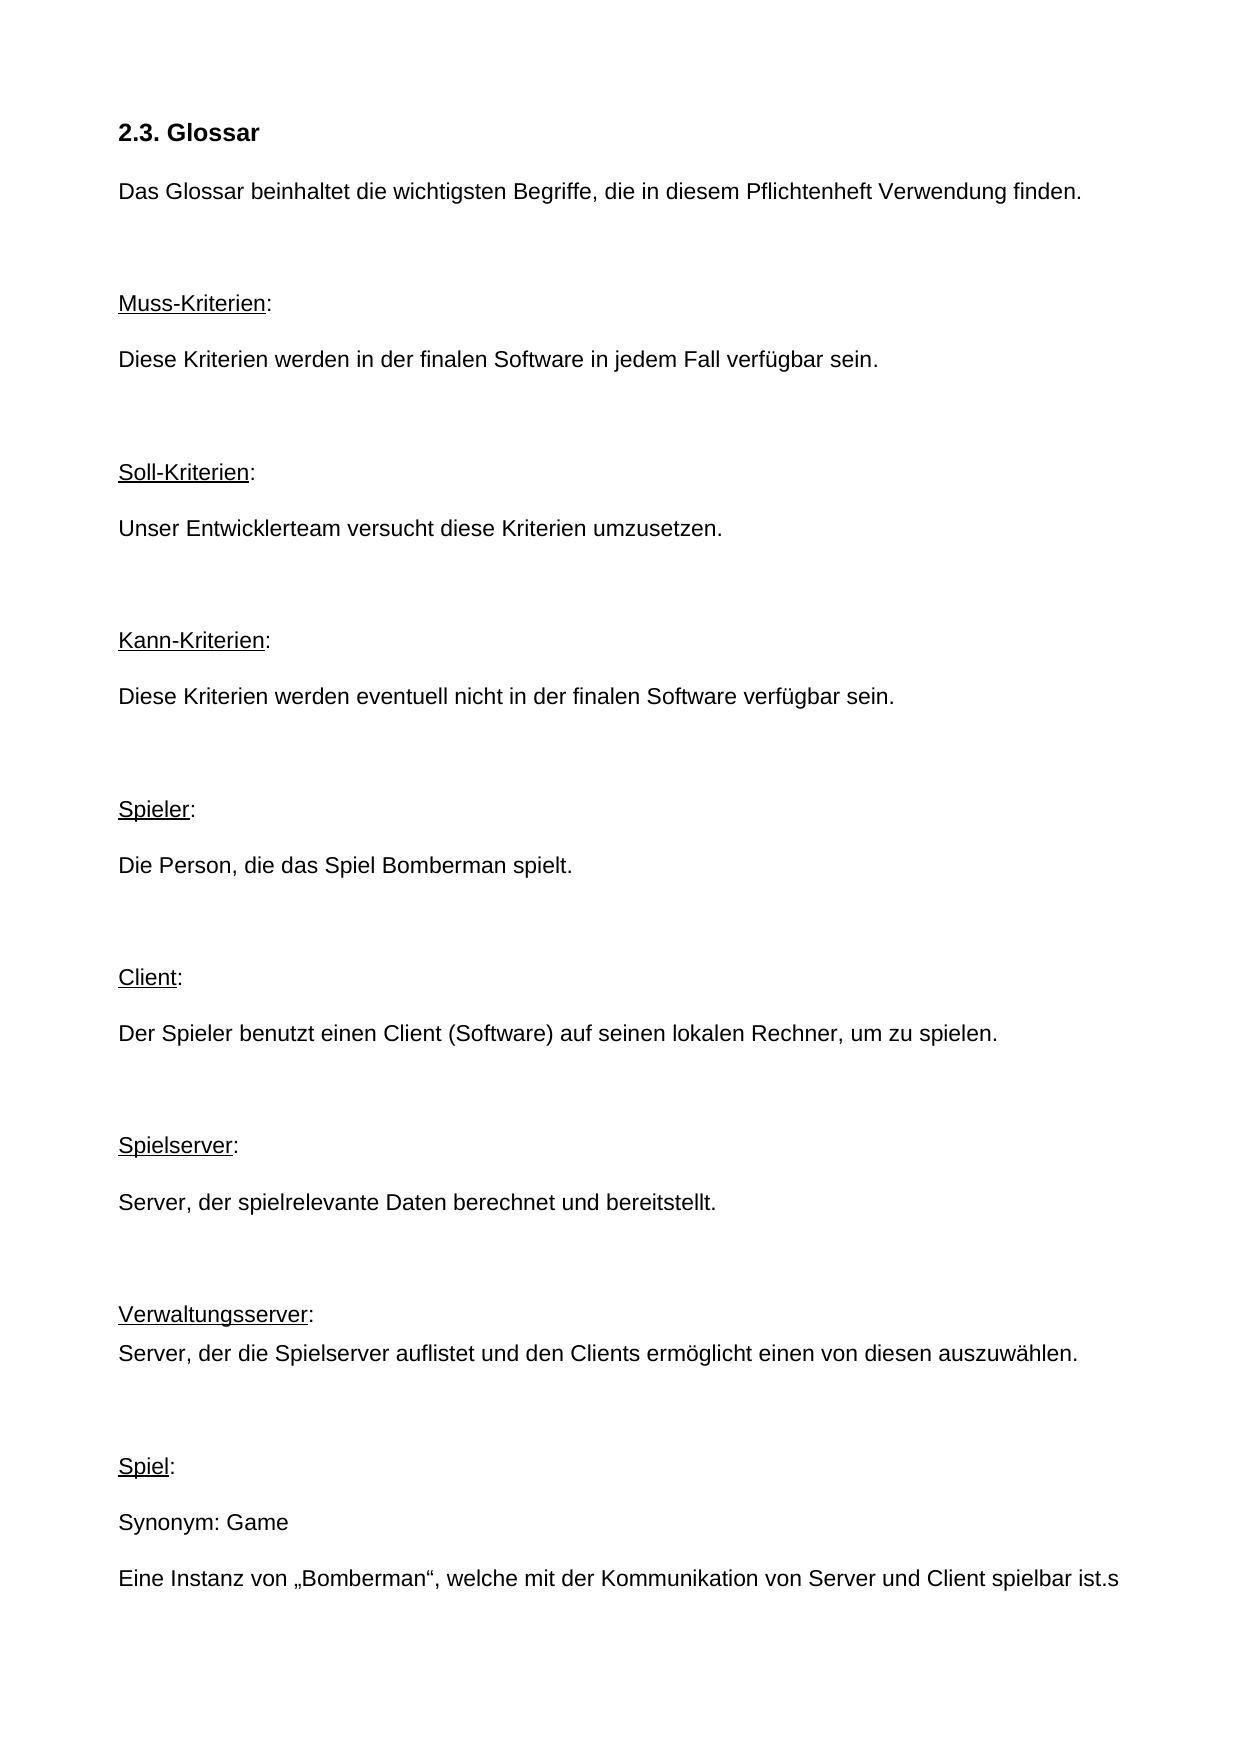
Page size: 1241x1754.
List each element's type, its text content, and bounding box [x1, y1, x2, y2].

text Client: [118, 964, 1122, 990]
text Das Glossar beinhaltet die wichtigsten Begriffe, die in diesem Pflichtenheft Verwendung finden. [118, 178, 1122, 204]
text Spielserver: [118, 1132, 1122, 1159]
text Die Person, die das Spiel Bomberman spielt. [118, 852, 1122, 878]
text Kann-Kriterien: [118, 627, 1122, 653]
text Server, der spielrelevante Daten berechnet und bereitstellt. [118, 1188, 1122, 1215]
text Muss-Kriterien: [118, 290, 1122, 317]
text Verwaltungsserver: Server, der die Spielserver auflistet und den Clients ermöglicht einen von diesen auszuwählen. [118, 1301, 1122, 1367]
text Synonym: Game [118, 1509, 1122, 1535]
text Unser Entwicklerteam versucht diese Kriterien umzusetzen. [118, 515, 1122, 541]
text Diese Kriterien werden in der finalen Software in jedem Fall verfügbar sein. [118, 346, 1122, 373]
text Eine Instanz von „Bomberman“, welche mit der Kommunikation von Server und Client spielbar ist.s [118, 1565, 1122, 1591]
text Spiel: [118, 1453, 1122, 1479]
text Soll-Kriterien: [118, 459, 1122, 485]
text 2.3. Glossar [118, 118, 1122, 147]
text Der Spieler benutzt einen Client (Software) auf seinen lokalen Rechner, um zu spielen. [118, 1020, 1122, 1046]
text Spieler: [118, 796, 1122, 822]
text Diese Kriterien werden eventuell nicht in der finalen Software verfügbar sein. [118, 683, 1122, 709]
